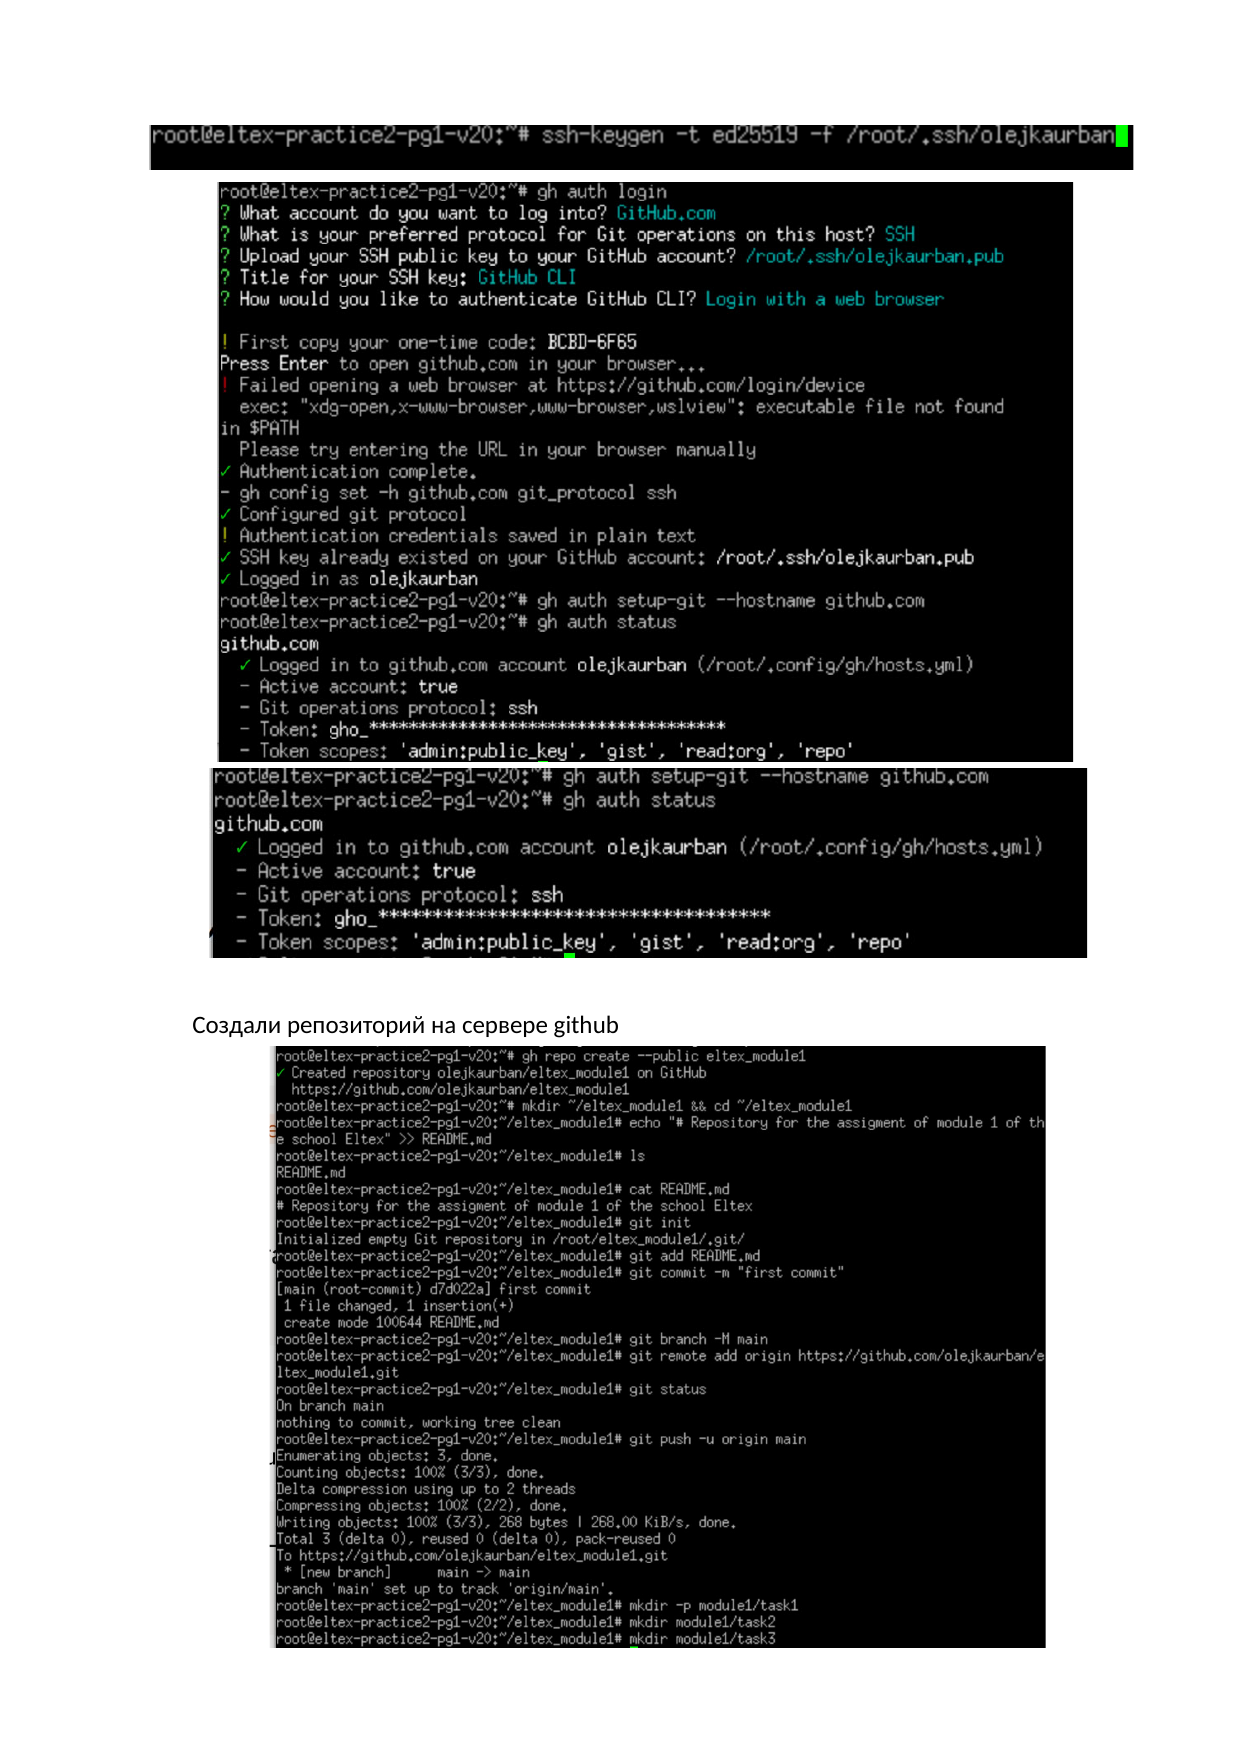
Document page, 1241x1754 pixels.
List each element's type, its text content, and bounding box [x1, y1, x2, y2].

picture [269, 1046, 1046, 1648]
picture [149, 125, 1134, 170]
text Создали репозиторий на сервере github [118, 1012, 1122, 1039]
picture [217, 182, 1074, 762]
picture [209, 768, 1088, 958]
